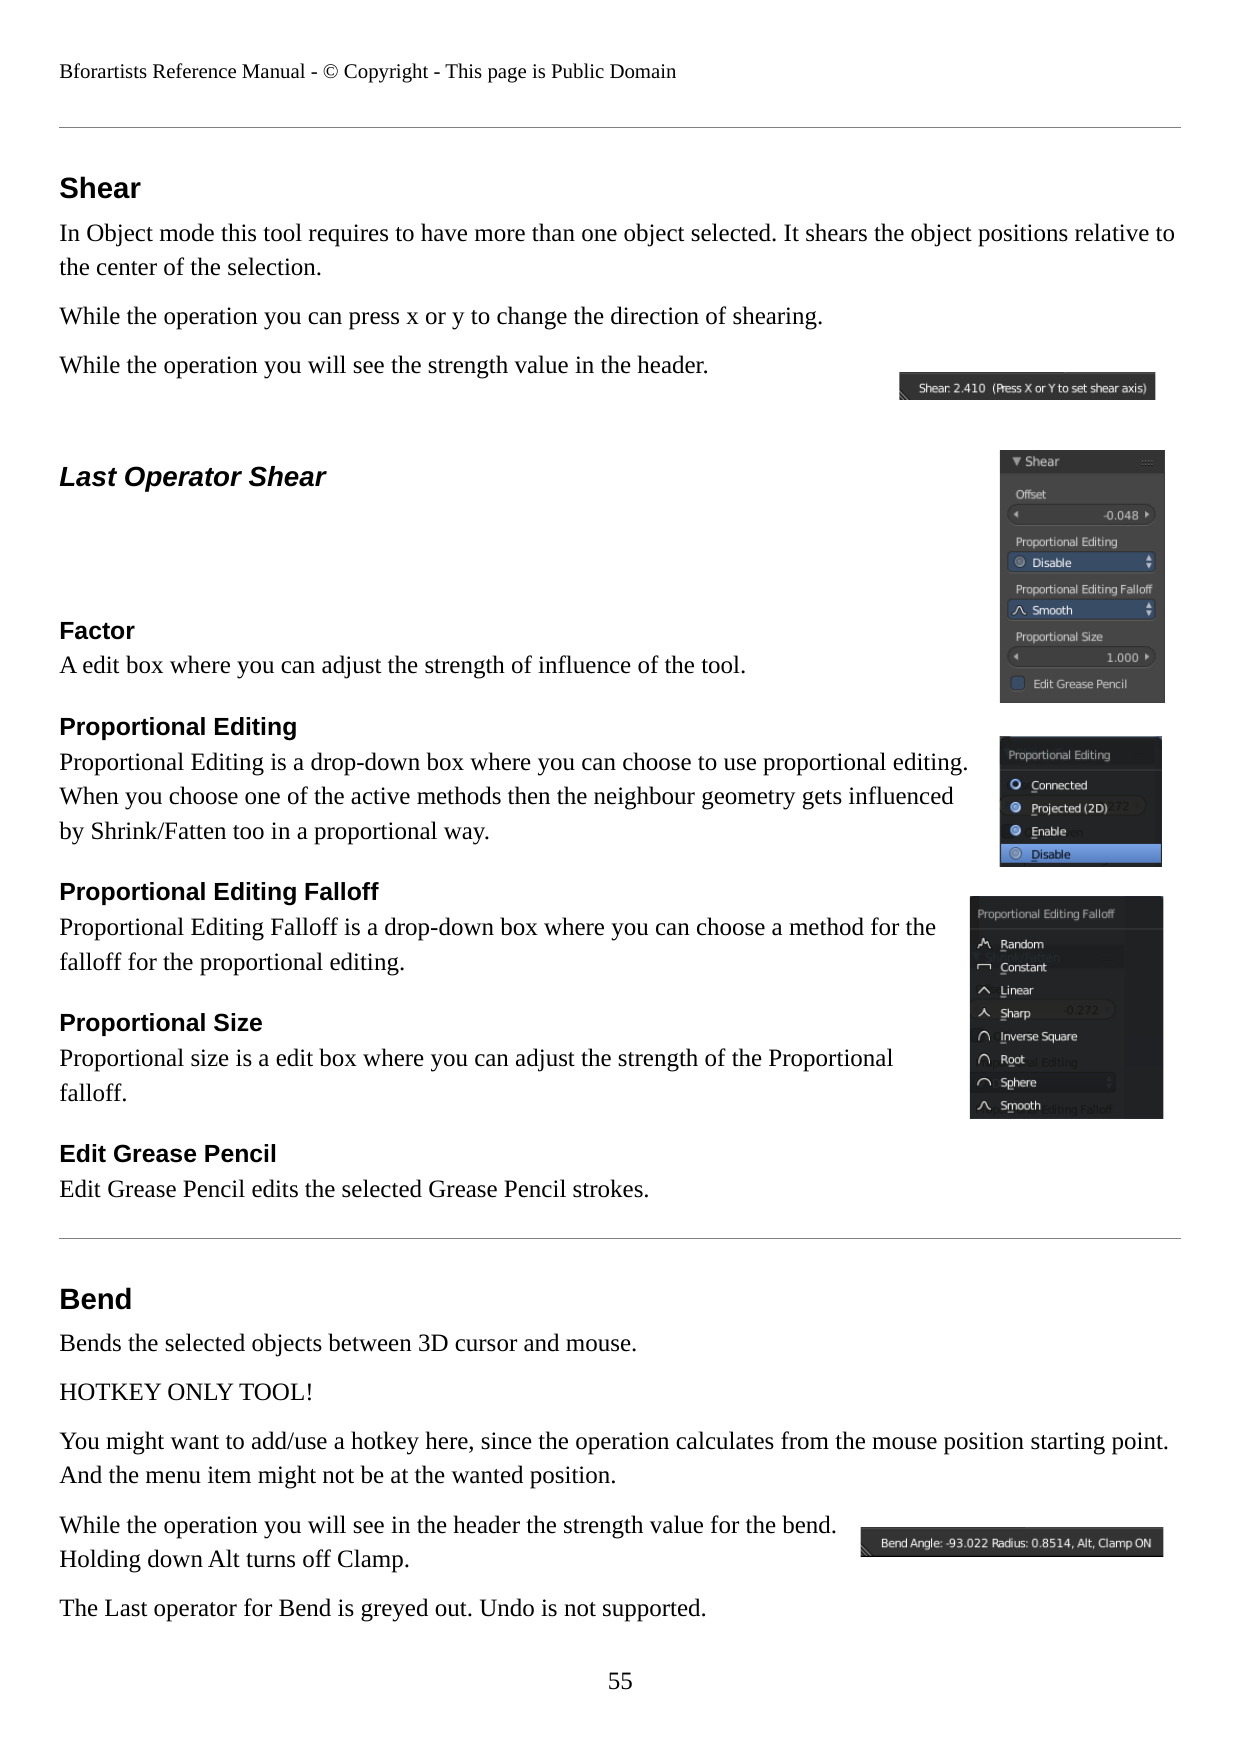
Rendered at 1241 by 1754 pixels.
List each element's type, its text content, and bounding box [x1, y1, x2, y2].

subtitle [1165, 616, 1181, 644]
text Proportional Editing Falloff is a drop-down box where you can choose a method for the falloff for the proportional editing. [59, 912, 969, 976]
text Edit Grease Pencil edits the selected Grease Pencil strokes. [59, 1174, 1181, 1203]
text While the operation you can press x or y to change the direction of shearing. [59, 301, 1181, 330]
subtitle Proportional Editing Falloff [59, 877, 1181, 906]
text The Last operator for Bend is greyed out. Undo is not supported. [59, 1593, 1181, 1622]
text While the operation you will see in the header the strength value for the bend. Holding down Alt turns off Clamp. [59, 1510, 1181, 1573]
text In Object mode this tool requires to have more than one object selected. It shears the object positions relative to the center of the selection. [59, 218, 1181, 281]
text Proportional size is a edit box where you can adjust the strength of the Proportional falloff. [59, 1043, 969, 1106]
text HOTKEY ONLY TOOL! [59, 1377, 1181, 1406]
subtitle [1165, 461, 1181, 493]
subtitle Shear [59, 171, 1181, 205]
picture [860, 1527, 1164, 1557]
picture [899, 372, 1156, 400]
subtitle Proportional Size [59, 1008, 969, 1037]
text Bends the selected objects between 3D cursor and mouse. [59, 1328, 1181, 1357]
subtitle Edit Grease Pencil [59, 1139, 1181, 1168]
picture [969, 896, 1164, 1119]
text You might want to add/use a hotkey here, since the operation calculates from the mouse position starting point. And the menu item might not be at the wanted position. [59, 1426, 1181, 1489]
text Proportional Editing is a drop-down box where you can choose to use proportional editing. When you choose one of the active methods then the neighbour geometry gets influenced by Shrink/Fatten too in a proportional way. [59, 747, 999, 845]
subtitle Factor [59, 616, 999, 644]
text While the operation you will see the strength value in the header. [59, 350, 1181, 379]
subtitle Bend [59, 1282, 1181, 1316]
subtitle [1164, 1008, 1181, 1037]
text A edit box where you can adjust the strength of influence of the tool. [59, 651, 999, 679]
subtitle Last Operator Shear [59, 461, 999, 493]
picture [999, 736, 1162, 867]
subtitle Proportional Editing [59, 712, 1181, 741]
picture [999, 450, 1165, 703]
